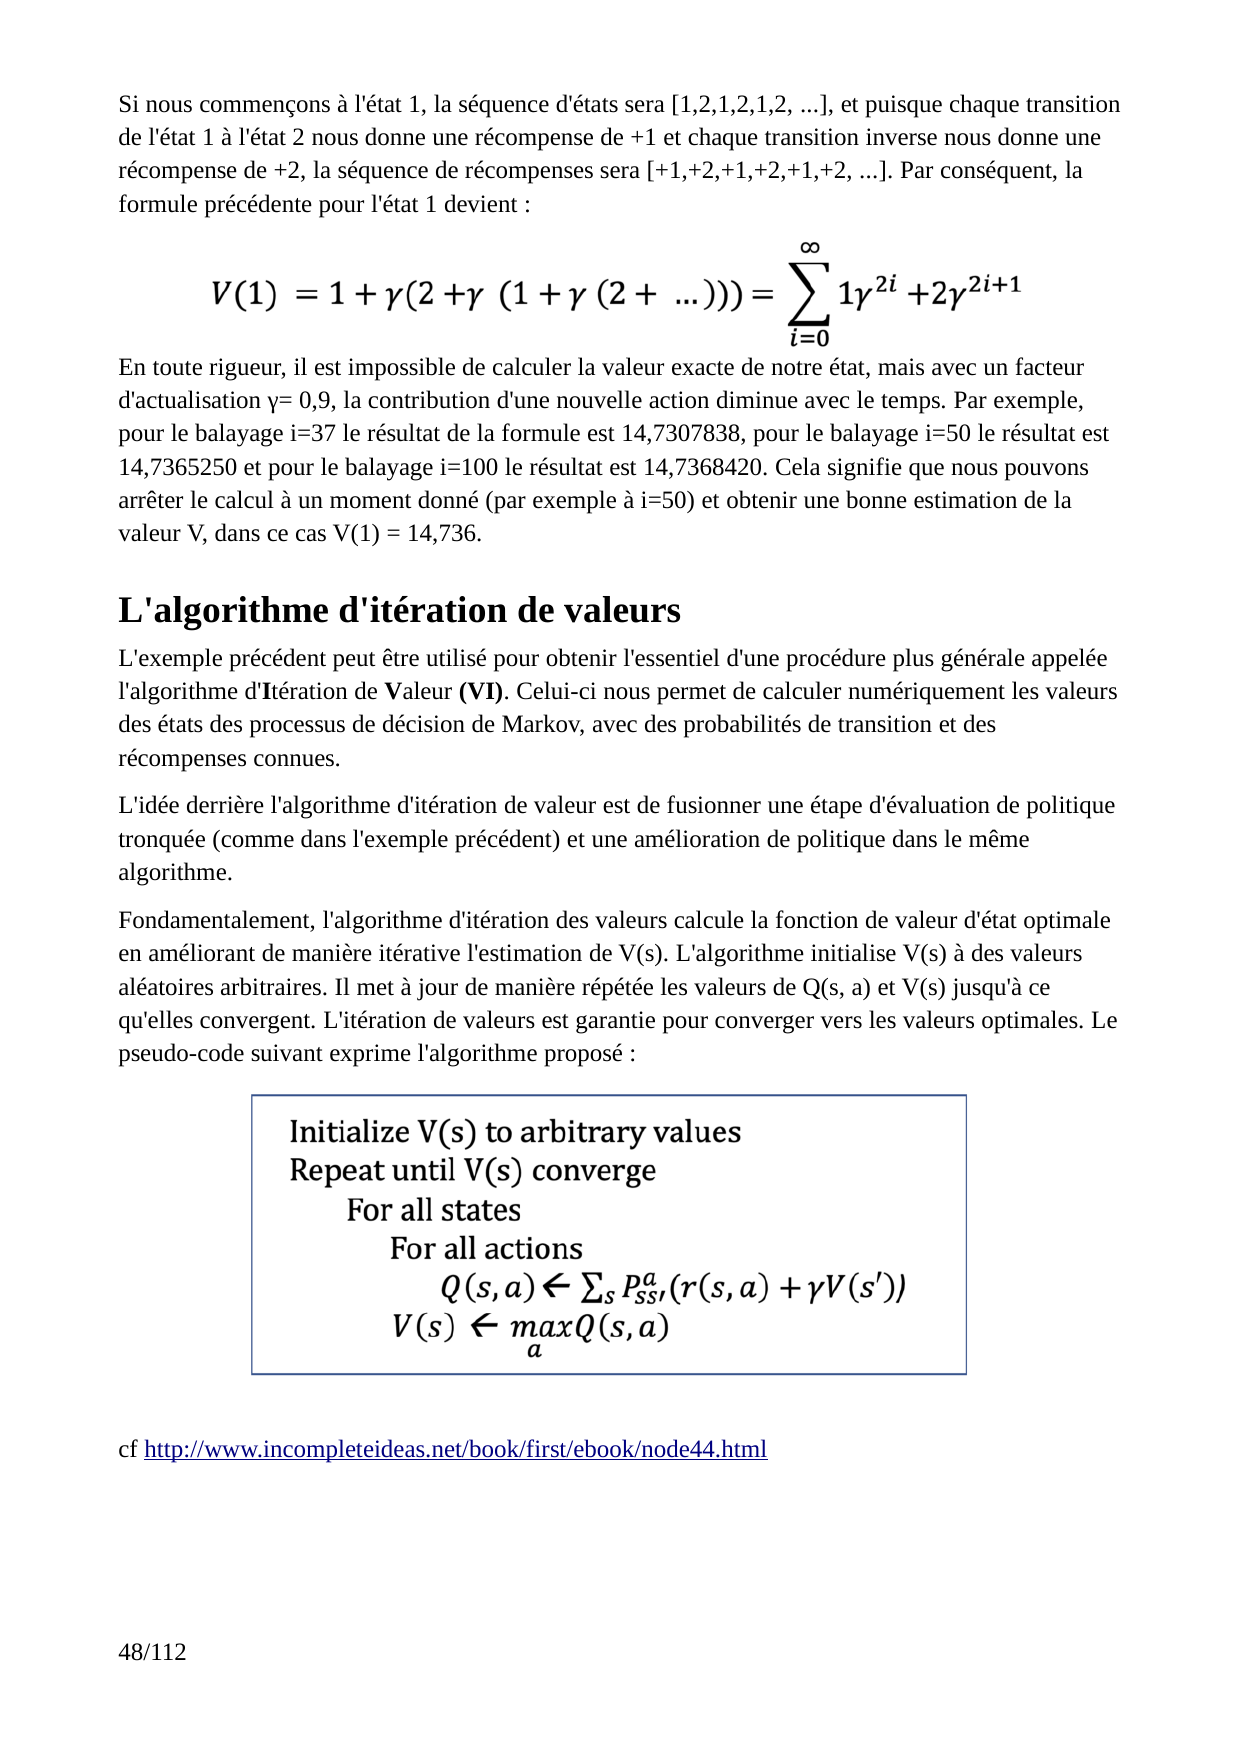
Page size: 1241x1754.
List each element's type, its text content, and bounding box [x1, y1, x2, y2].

subtitle L'algorithme d'itération de valeurs [118, 587, 1122, 630]
text Si nous commençons à l'état 1, la séquence d'états sera [1,2,1,2,1,2, ...], et puisque chaque transition de l'état 1 à l'état 2 nous donne une récompense de +1 et chaque transition inverse nous donne une récompense de +2, la séquence de récompenses sera [+1,+2,+1,+2,+1,+2, ...]. Par conséquent, la formule précédente pour l'état 1 devient : [118, 88, 1122, 218]
text En toute rigueur, il est impossible de calculer la valeur exacte de notre état, mais avec un facteur d'actualisation γ= 0,9, la contribution d'une nouvelle action diminue avec le temps. Par exemple, pour le balayage i=37 le résultat de la formule est 14,7307838, pour le balayage i=50 le résultat est 14,7365250 et pour le balayage i=100 le résultat est 14,7368420. Cela signifie que nous pouvons arrêter le calcul à un moment donné (par exemple à i=50) et obtenir une bonne estimation de la valeur V, dans ce cas V(1) = 14,736. [118, 348, 1122, 547]
text L'idée derrière l'algorithme d'itération de valeur est de fusionner une étape d'évaluation de politique tronquée (comme dans l'exemple précédent) et une amélioration de politique dans le même algorithme. [118, 790, 1122, 886]
text Fondamentalement, l'algorithme d'itération des valeurs calcule la fonction de valeur d'état optimale en améliorant de manière itérative l'estimation de V(s). L'algorithme initialise V(s) à des valeurs aléatoires arbitraires. Il met à jour de manière répétée les valeurs de Q(s, a) et V(s) jusqu'à ce qu'elles convergent. L'itération de valeurs est garantie pour converger vers les valeurs optimales. Le pseudo-code suivant exprime l'algorithme proposé : [118, 905, 1122, 1067]
text cf http://www.incompleteideas.net/book/first/ebook/node44.html [118, 1434, 1122, 1463]
picture [118, 1086, 1123, 1382]
text L'exemple précédent peut être utilisé pour obtenir l'essentiel d'une procédure plus générale appelée l'algorithme d'Itération de Valeur (VI). Celui-ci nous permet de calculer numériquement les valeurs des états des processus de décision de Markov, avec des probabilités de transition et des récompenses connues. [118, 642, 1122, 771]
picture [118, 236, 1123, 348]
